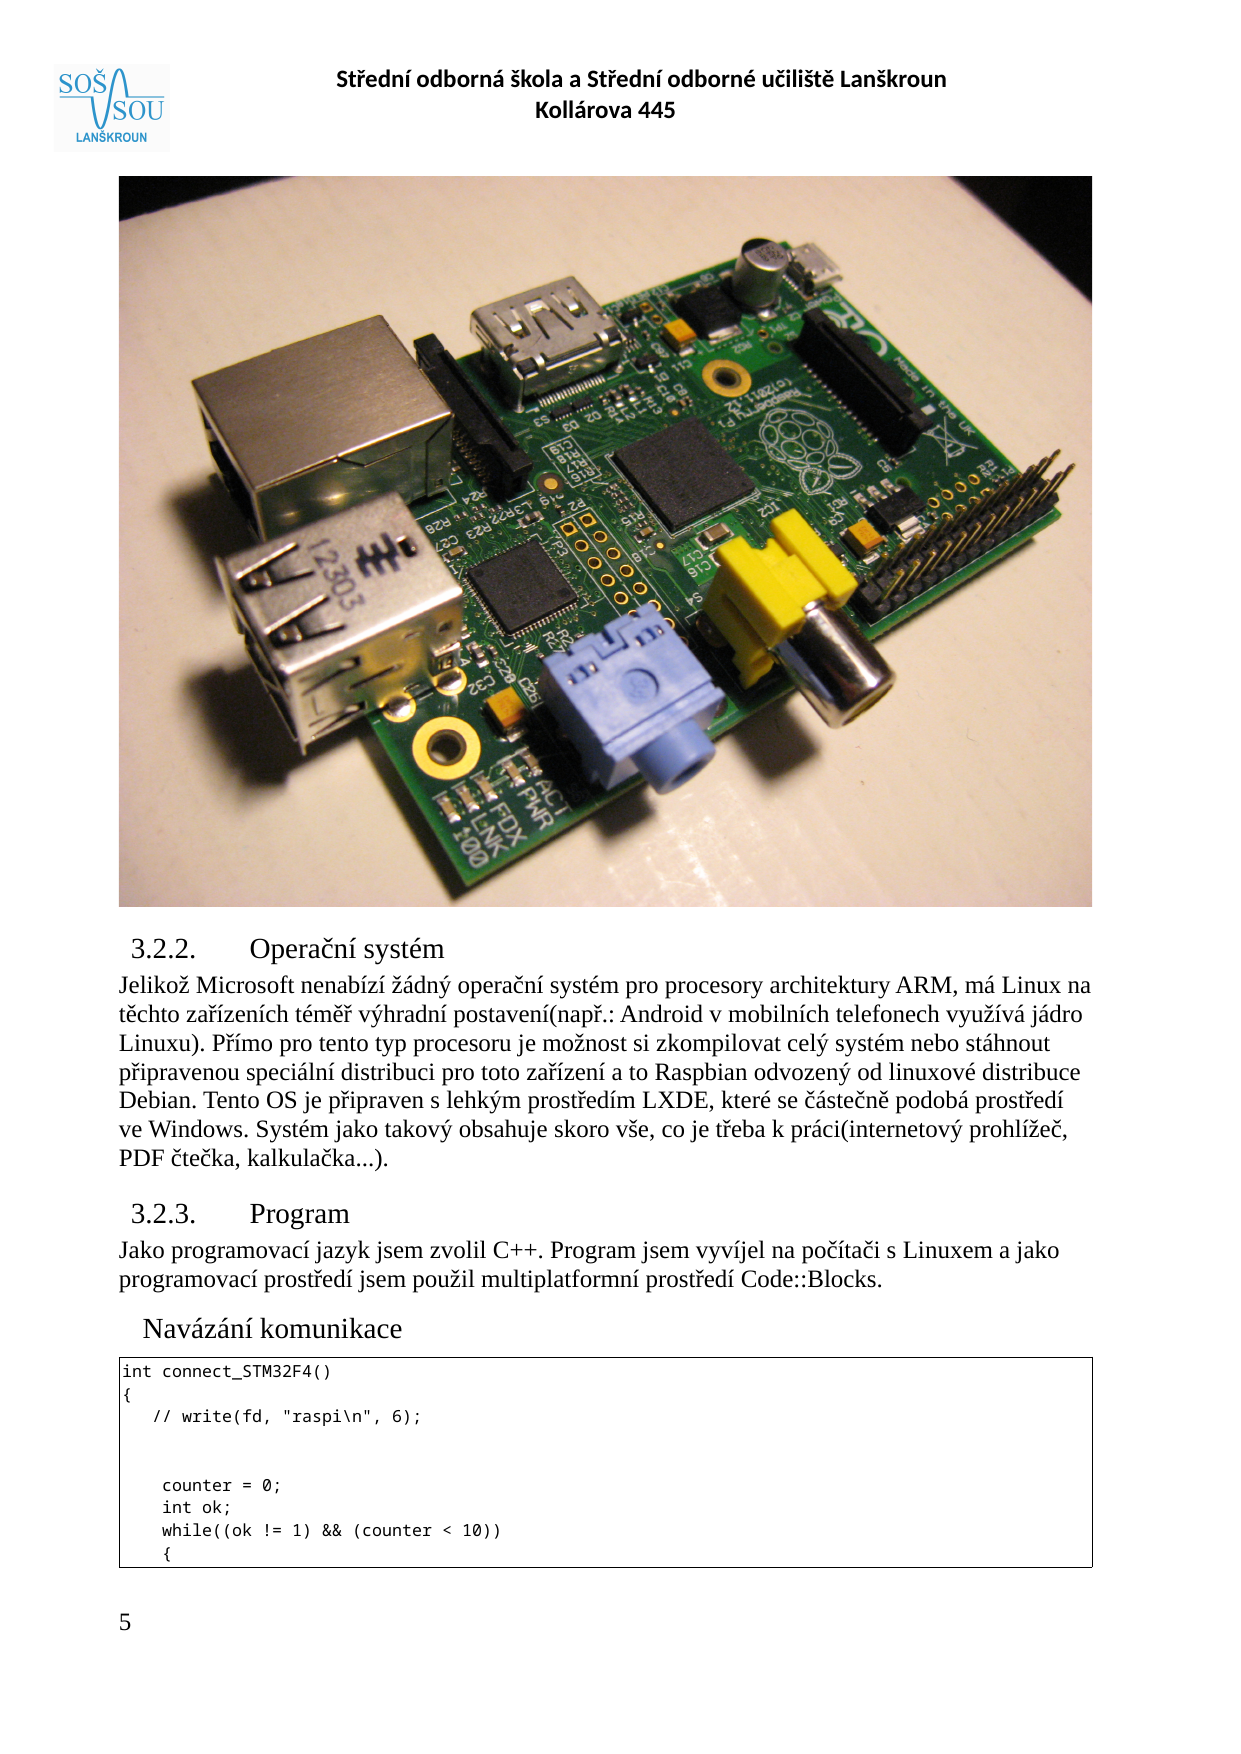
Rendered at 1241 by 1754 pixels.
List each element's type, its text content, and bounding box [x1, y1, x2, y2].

text { [120, 1379, 1092, 1402]
text Jelikož Microsoft nenabízí žádný operační systém pro procesory architektury ARM, má Linux na těchto zařízeních téměř výhradní postavení(např.: Android v mobilních telefonech využívá jádro Linuxu). Přímo pro tento typ procesoru je možnost si zkompilovat celý systém nebo stáhnout připravenou speciální distribuci pro toto zařízení a to Raspbian odvozený od linuxové distribuce Debian. Tento OS je připraven s lehkým prostředím LXDE, které se částečně podobá prostředí ve Windows. Systém jako takový obsahuje skoro vše, co je třeba k práci(internetový prohlížeč, PDF čtečka, kalkulačka...). [119, 970, 1092, 1172]
subtitle Operační systém [131, 931, 1092, 964]
text { [120, 1538, 1092, 1567]
subtitle Program [131, 1196, 1092, 1229]
text int connect_STM32F4() [120, 1358, 1092, 1379]
picture [53, 64, 170, 152]
subtitle Navázání komunikace [142, 1311, 1092, 1345]
text // write(fd, "raspi\n", 6); [120, 1402, 1092, 1428]
text counter = 0; [120, 1470, 1092, 1493]
text Jako programovací jazyk jsem zvolil C++. Program jsem vyvíjel na počítači s Linuxem a jako programovací prostředí jsem použil multiplatformní prostředí Code::Blocks. [119, 1235, 1092, 1293]
text int ok; [120, 1493, 1092, 1516]
text while((ok != 1) && (counter < 10)) [120, 1516, 1092, 1538]
picture [118, 176, 1093, 907]
